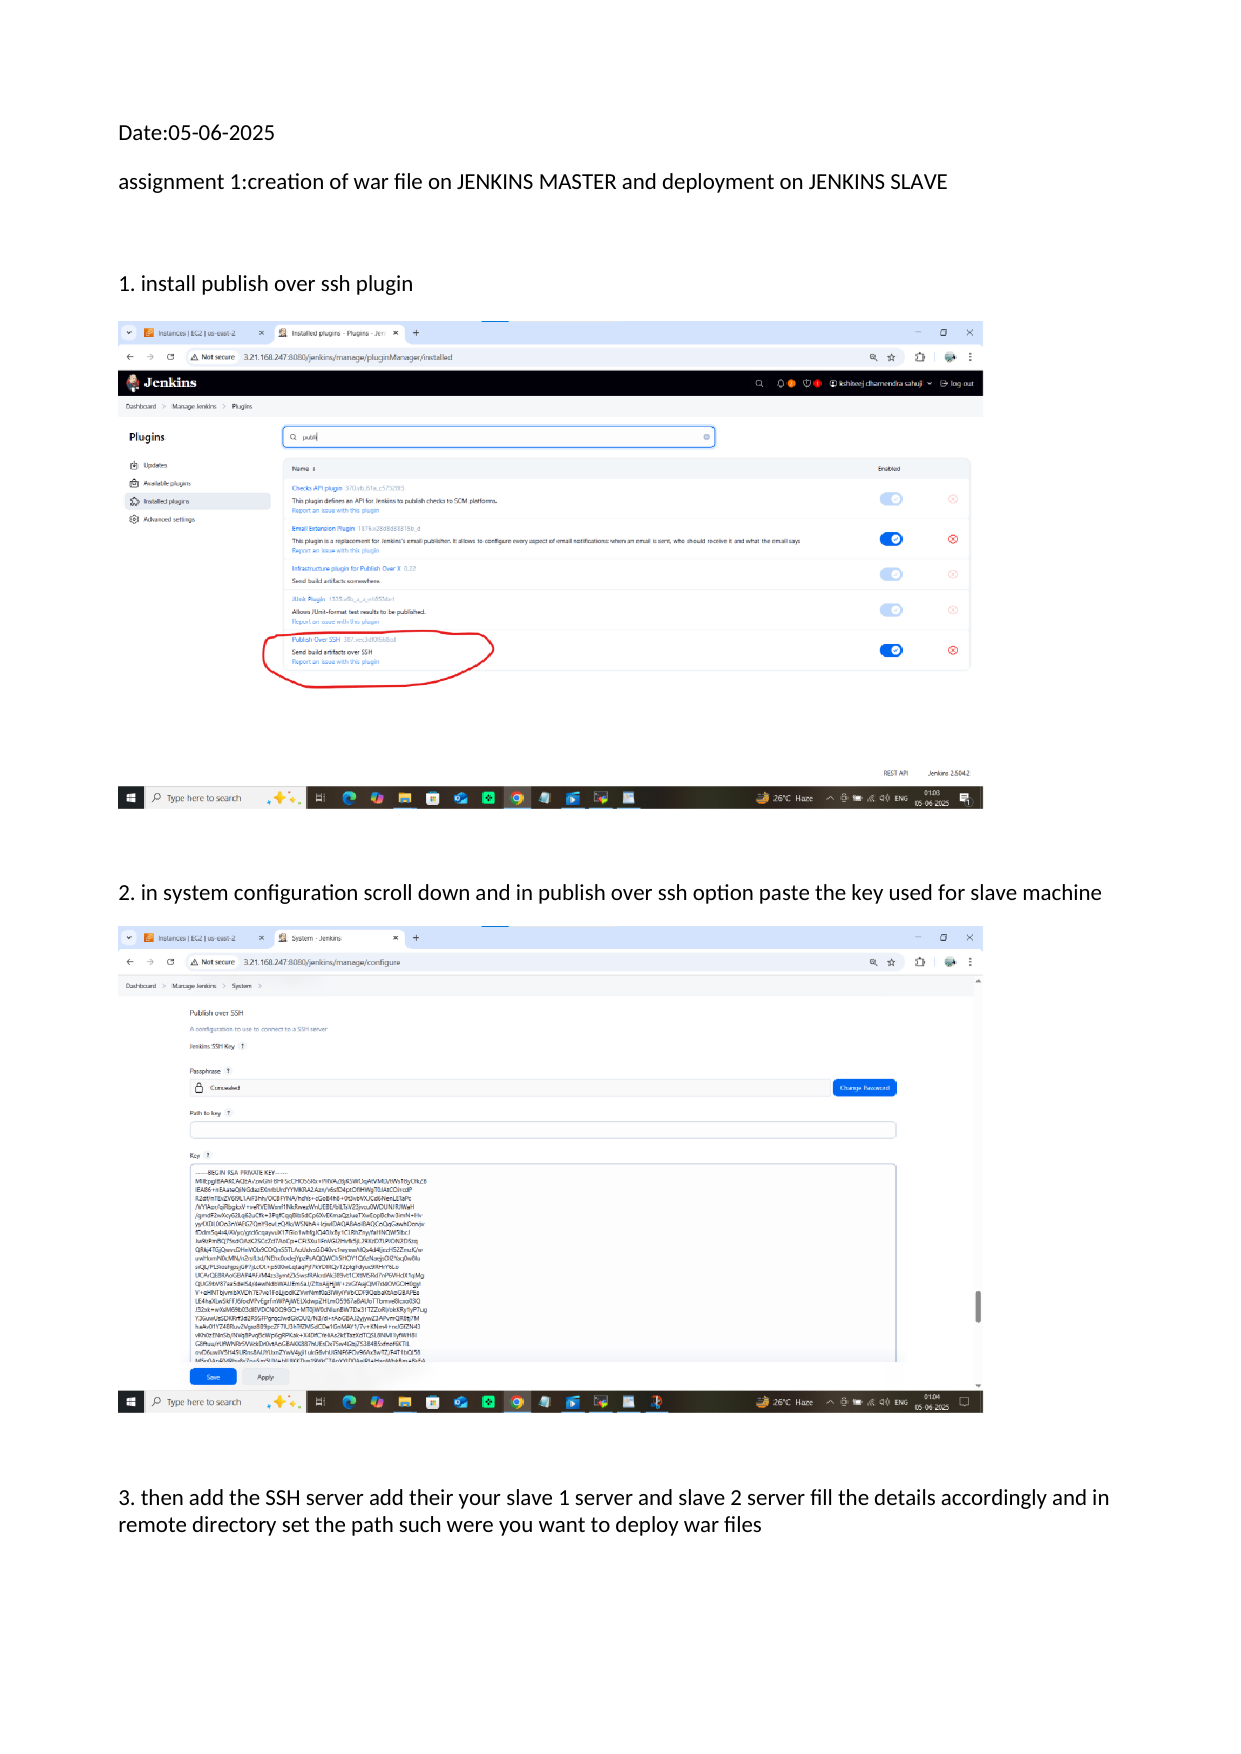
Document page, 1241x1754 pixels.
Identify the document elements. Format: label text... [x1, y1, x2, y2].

text Date:05-06-2025 [118, 118, 1122, 146]
text 2. in system configuration scroll down and in publish over ssh option paste the key used for slave machine [118, 878, 1122, 906]
text 1. install publish over ssh plugin [118, 269, 1122, 297]
text 3. then add the SSH server add their your slave 1 server and slave 2 server fill the details accordingly and in remote directory set the path such were you want to deploy war files [118, 1483, 1122, 1539]
text assignment 1:creation of war file on JENKINS MASTER and deployment on JENKINS SLAVE [118, 167, 1122, 195]
